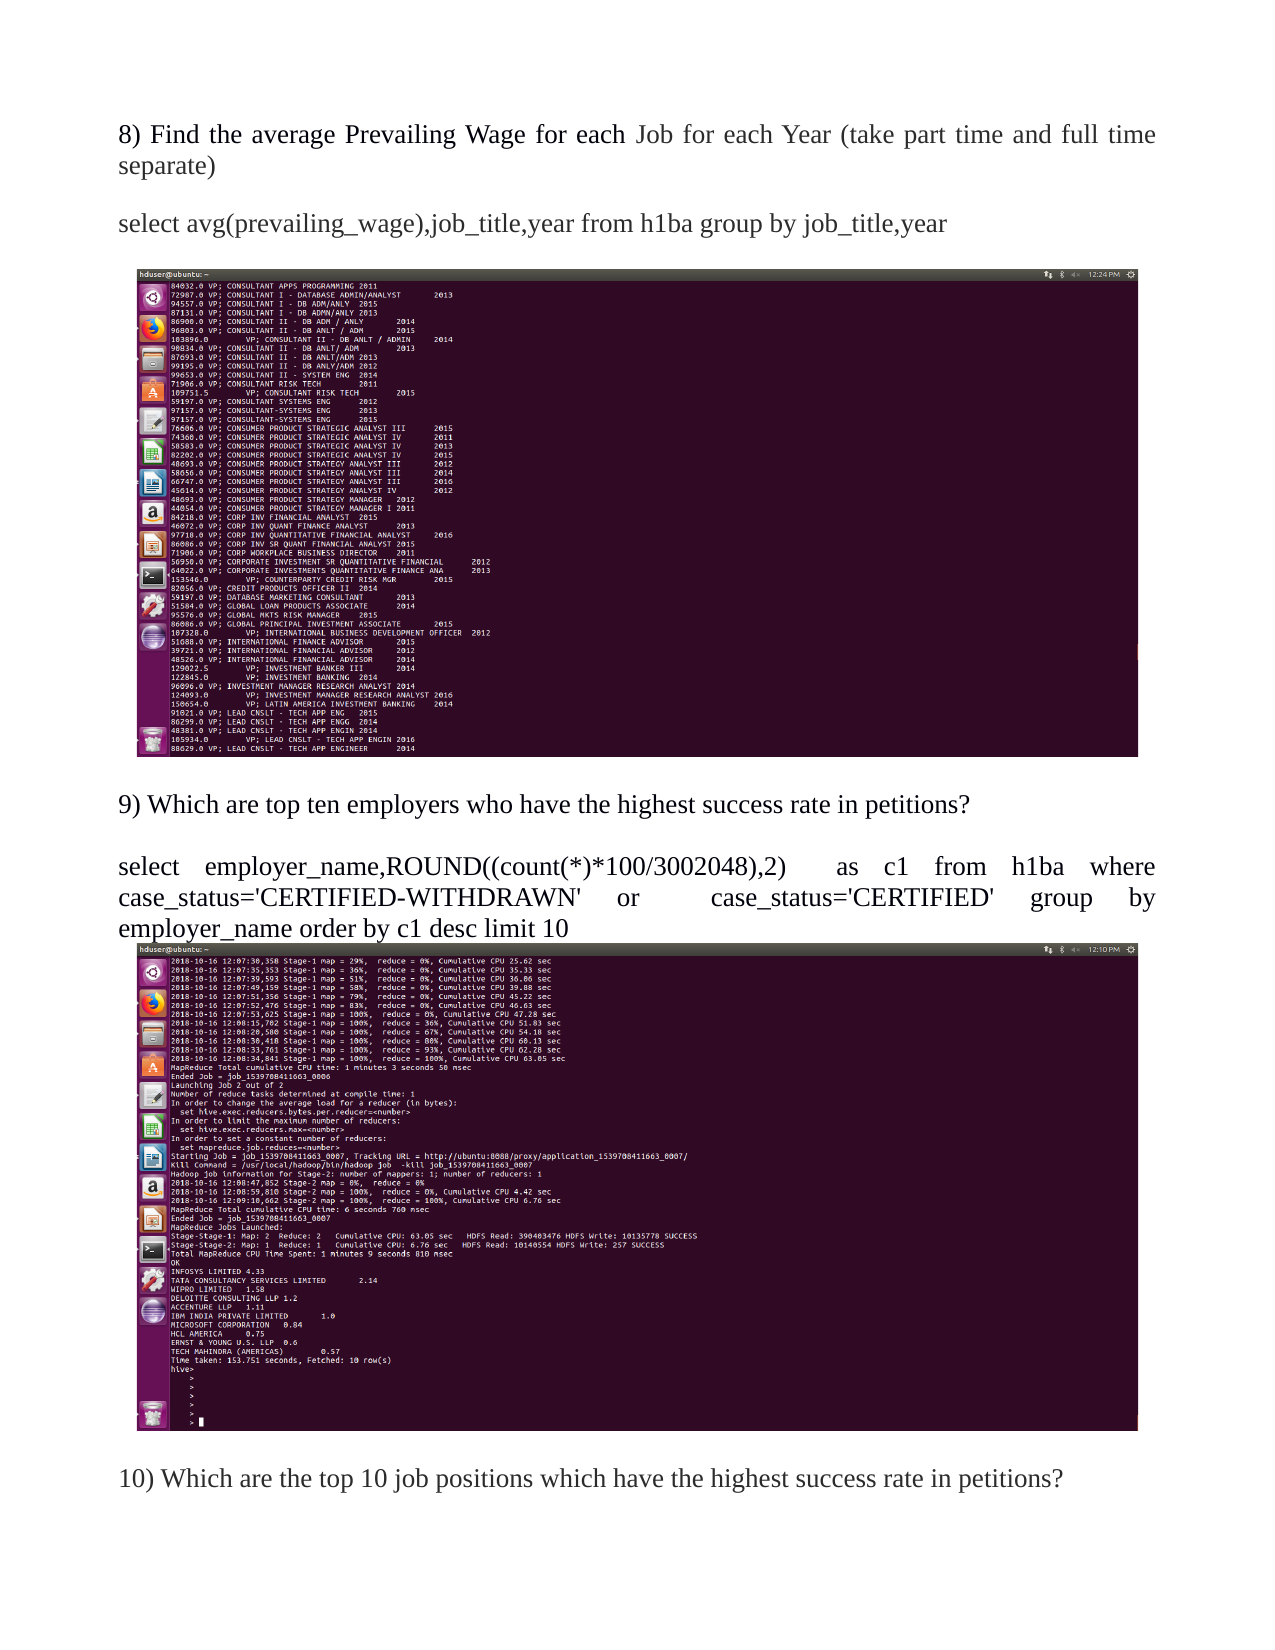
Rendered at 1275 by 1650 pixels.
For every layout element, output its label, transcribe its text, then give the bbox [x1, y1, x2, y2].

picture [136, 943, 1139, 1431]
text 8) Find the average Prevailing Wage for each Job for each Year (take part time and full time separate) [118, 118, 1157, 180]
text select avg(prevailing_wage),job_title,year from h1ba group by job_title,year [118, 207, 1157, 238]
text 10) Which are the top 10 job positions which have the highest success rate in petitions? [118, 1462, 1157, 1493]
text 9) Which are top ten employers who have the highest success rate in petitions? [118, 788, 1157, 819]
text select employer_name,ROUND((count(*)*100/3002048),2) as c1 from h1ba where case_status='CERTIFIED-WITHDRAWN' or case_status='CERTIFIED' group by employer_name order by c1 desc limit 10 [118, 850, 1157, 943]
picture [136, 269, 1139, 757]
